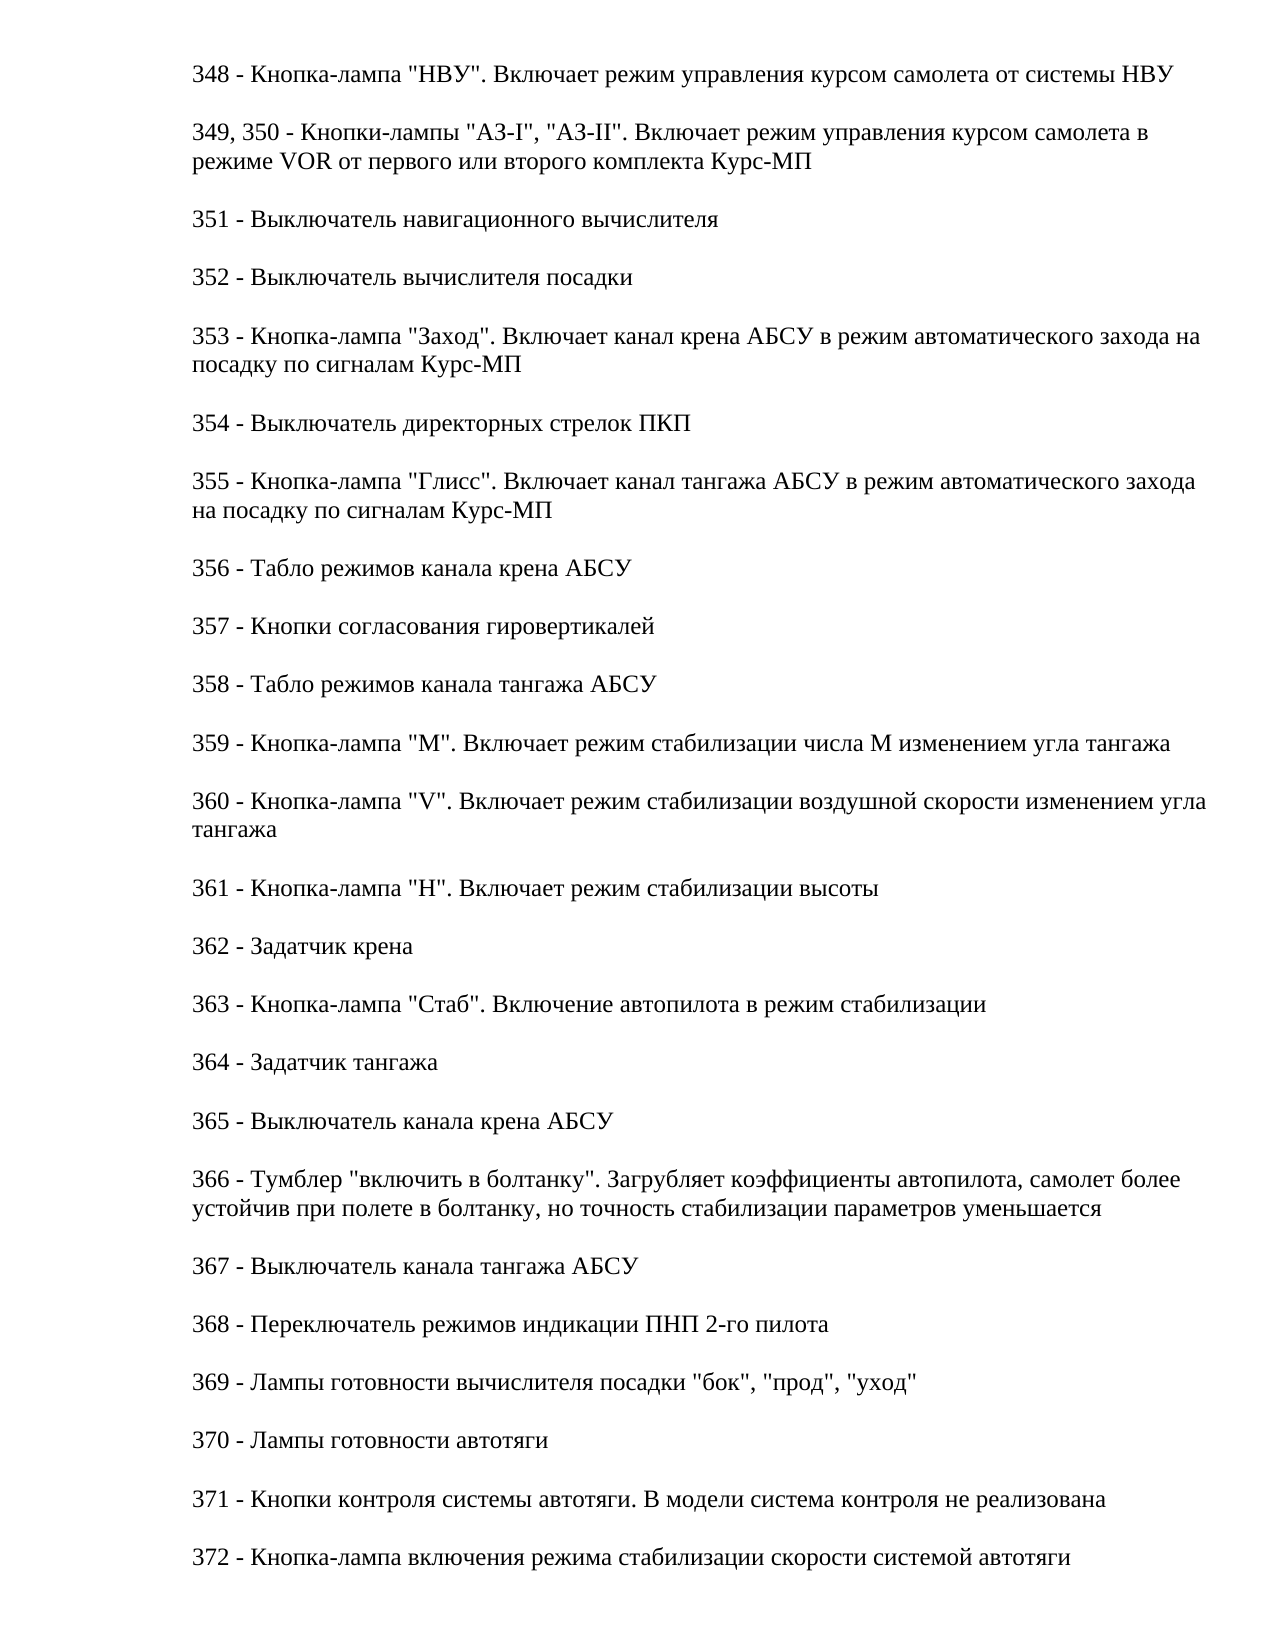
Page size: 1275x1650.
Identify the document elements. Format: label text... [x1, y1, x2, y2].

list 359 - Кнопка-лампа "М". Включает режим стабилизации числа М изменением угла тангажа [162, 728, 1216, 756]
list 362 - Задатчик крена [162, 931, 1216, 960]
list 368 - Переключатель режимов индикации ПНП 2-го пилота [162, 1309, 1216, 1338]
list 357 - Кнопки согласования гировертикалей [162, 611, 1216, 640]
list 351 - Выключатель навигационного вычислителя [162, 204, 1216, 233]
list 348 - Кнопка-лампа "НВУ". Включает режим управления курсом самолета от системы НВУ [162, 59, 1216, 88]
list 355 - Кнопка-лампа "Глисс". Включает канал тангажа АБСУ в режим автоматического захода на посадку по сигналам Курс-МП [162, 466, 1216, 523]
list 358 - Табло режимов канала тангажа АБСУ [162, 669, 1216, 698]
list 366 - Тумблер "включить в болтанку". Загрубляет коэффициенты автопилота, самолет более устойчив при полете в болтанку, но точность стабилизации параметров уменьшается [162, 1164, 1216, 1221]
list 371 - Кнопки контроля системы автотяги. В модели система контроля не реализована [162, 1484, 1216, 1513]
list 365 - Выключатель канала крена АБСУ [162, 1106, 1216, 1134]
list 367 - Выключатель канала тангажа АБСУ [162, 1251, 1216, 1280]
list 370 - Лампы готовности автотяги [162, 1426, 1216, 1454]
list 372 - Кнопка-лампа включения режима стабилизации скорости системой автотяги [162, 1542, 1216, 1571]
list 356 - Табло режимов канала крена АБСУ [162, 553, 1216, 582]
list 361 - Кнопка-лампа "H". Включает режим стабилизации высоты [162, 873, 1216, 902]
list 360 - Кнопка-лампа "V". Включает режим стабилизации воздушной скорости изменением угла тангажа [162, 786, 1216, 843]
list 349, 350 - Кнопки-лампы "АЗ-I", "АЗ-II". Включает режим управления курсом самолета в режиме VOR от первого или второго комплекта Курс-МП [162, 117, 1216, 175]
list 364 - Задатчик тангажа [162, 1047, 1216, 1076]
list 369 - Лампы готовности вычислителя посадки "бок", "прод", "уход" [162, 1367, 1216, 1396]
list 353 - Кнопка-лампа "Заход". Включает канал крена АБСУ в режим автоматического захода на посадку по сигналам Курс-МП [162, 321, 1216, 378]
list 352 - Выключатель вычислителя посадки [162, 262, 1216, 291]
list 363 - Кнопка-лампа "Стаб". Включение автопилота в режим стабилизации [162, 989, 1216, 1018]
list 354 - Выключатель директорных стрелок ПКП [162, 408, 1216, 436]
